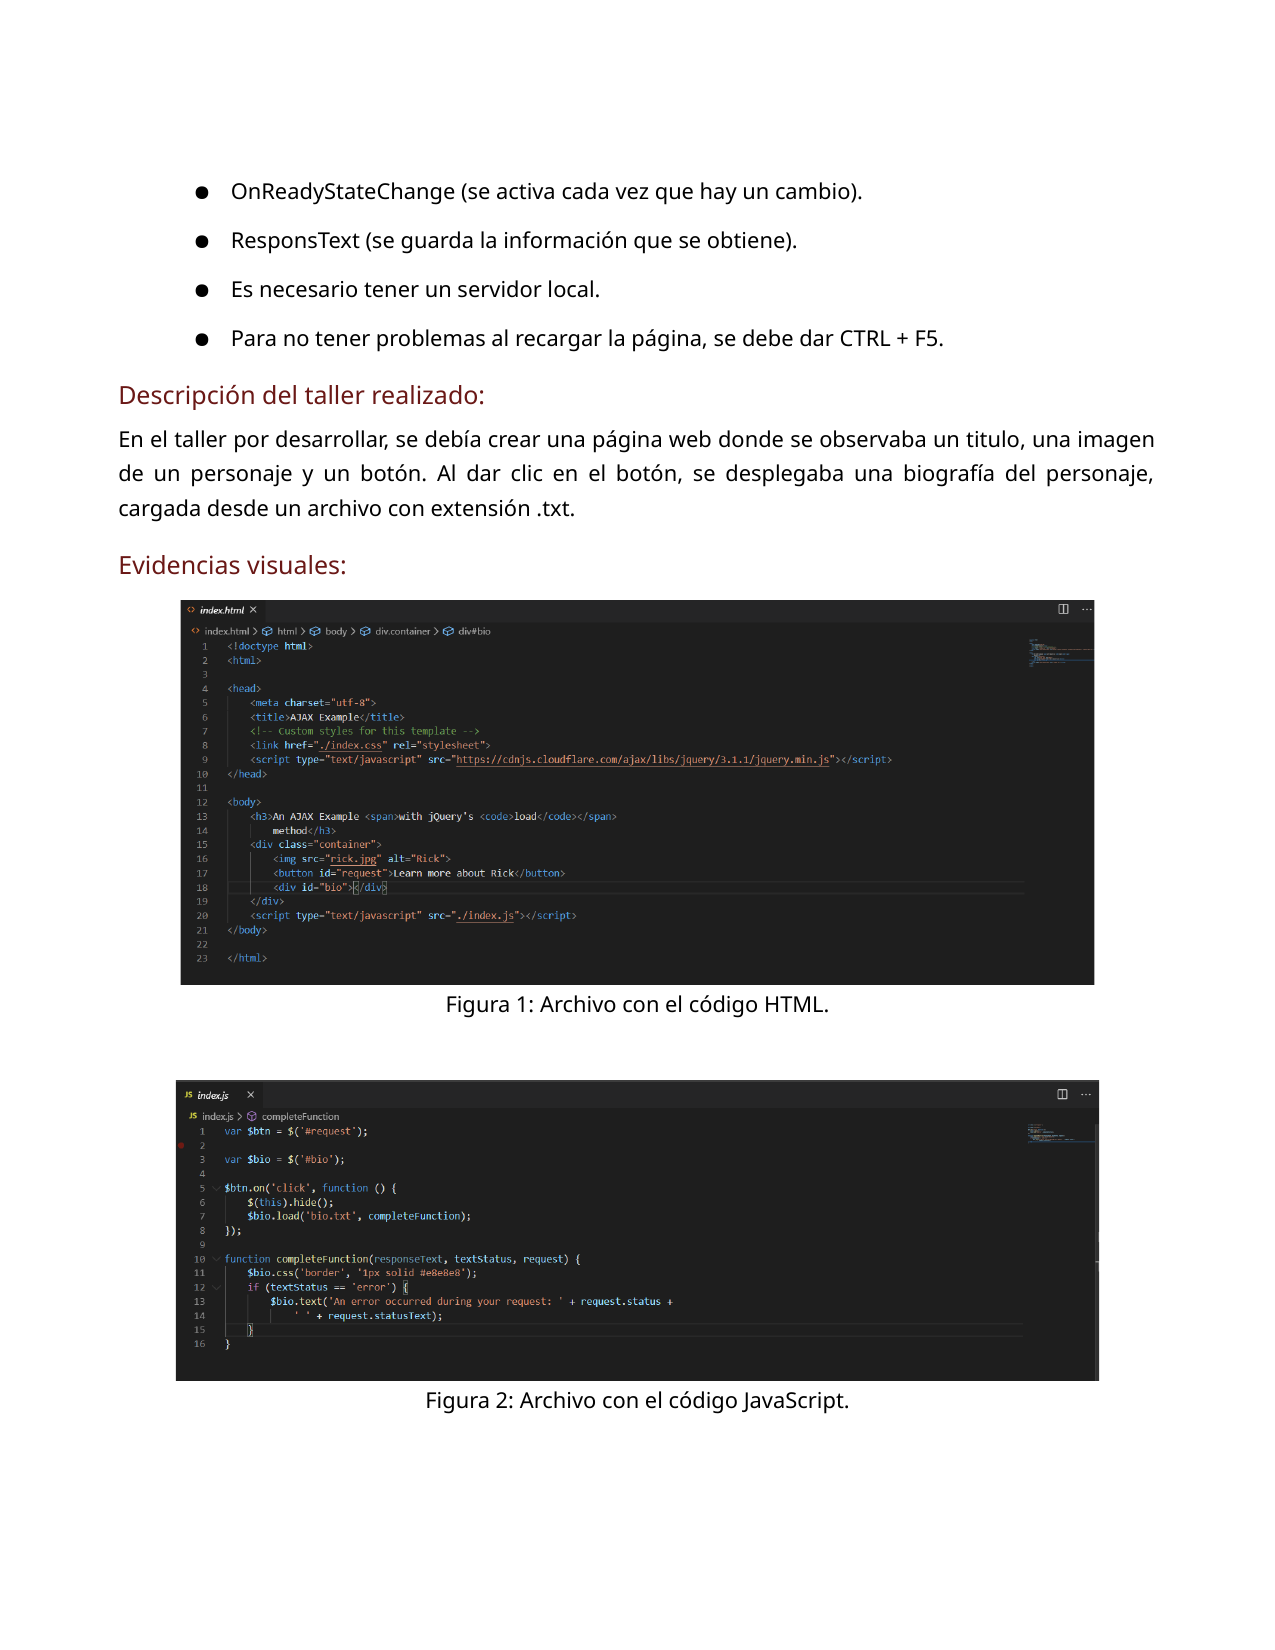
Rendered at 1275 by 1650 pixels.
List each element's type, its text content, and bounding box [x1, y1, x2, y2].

list Para no tener problemas al recargar la página, se debe dar CTRL + F5. [193, 323, 1157, 352]
text Figura 1: Archivo con el código HTML. [118, 594, 1157, 1019]
list OnReadyStateChange (se activa cada vez que hay un cambio). [193, 176, 1157, 206]
text En el taller por desarrollar, se debía crear una página web donde se observaba un titulo, una imagen de un personaje y un botón. Al dar clic en el botón, se desplegaba una biografía del personaje, cargada desde un archivo con extensión .txt. [118, 424, 1157, 522]
list ResponsText (se guarda la información que se obtiene). [193, 225, 1157, 255]
list Es necesario tener un servidor local. [193, 274, 1157, 304]
picture [175, 1080, 1100, 1381]
text Figura 2: Archivo con el código JavaScript. [118, 1091, 1157, 1415]
subtitle Evidencias visuales: [118, 547, 1157, 582]
subtitle Descripción del taller realizado: [118, 378, 1157, 412]
picture [180, 600, 1095, 985]
